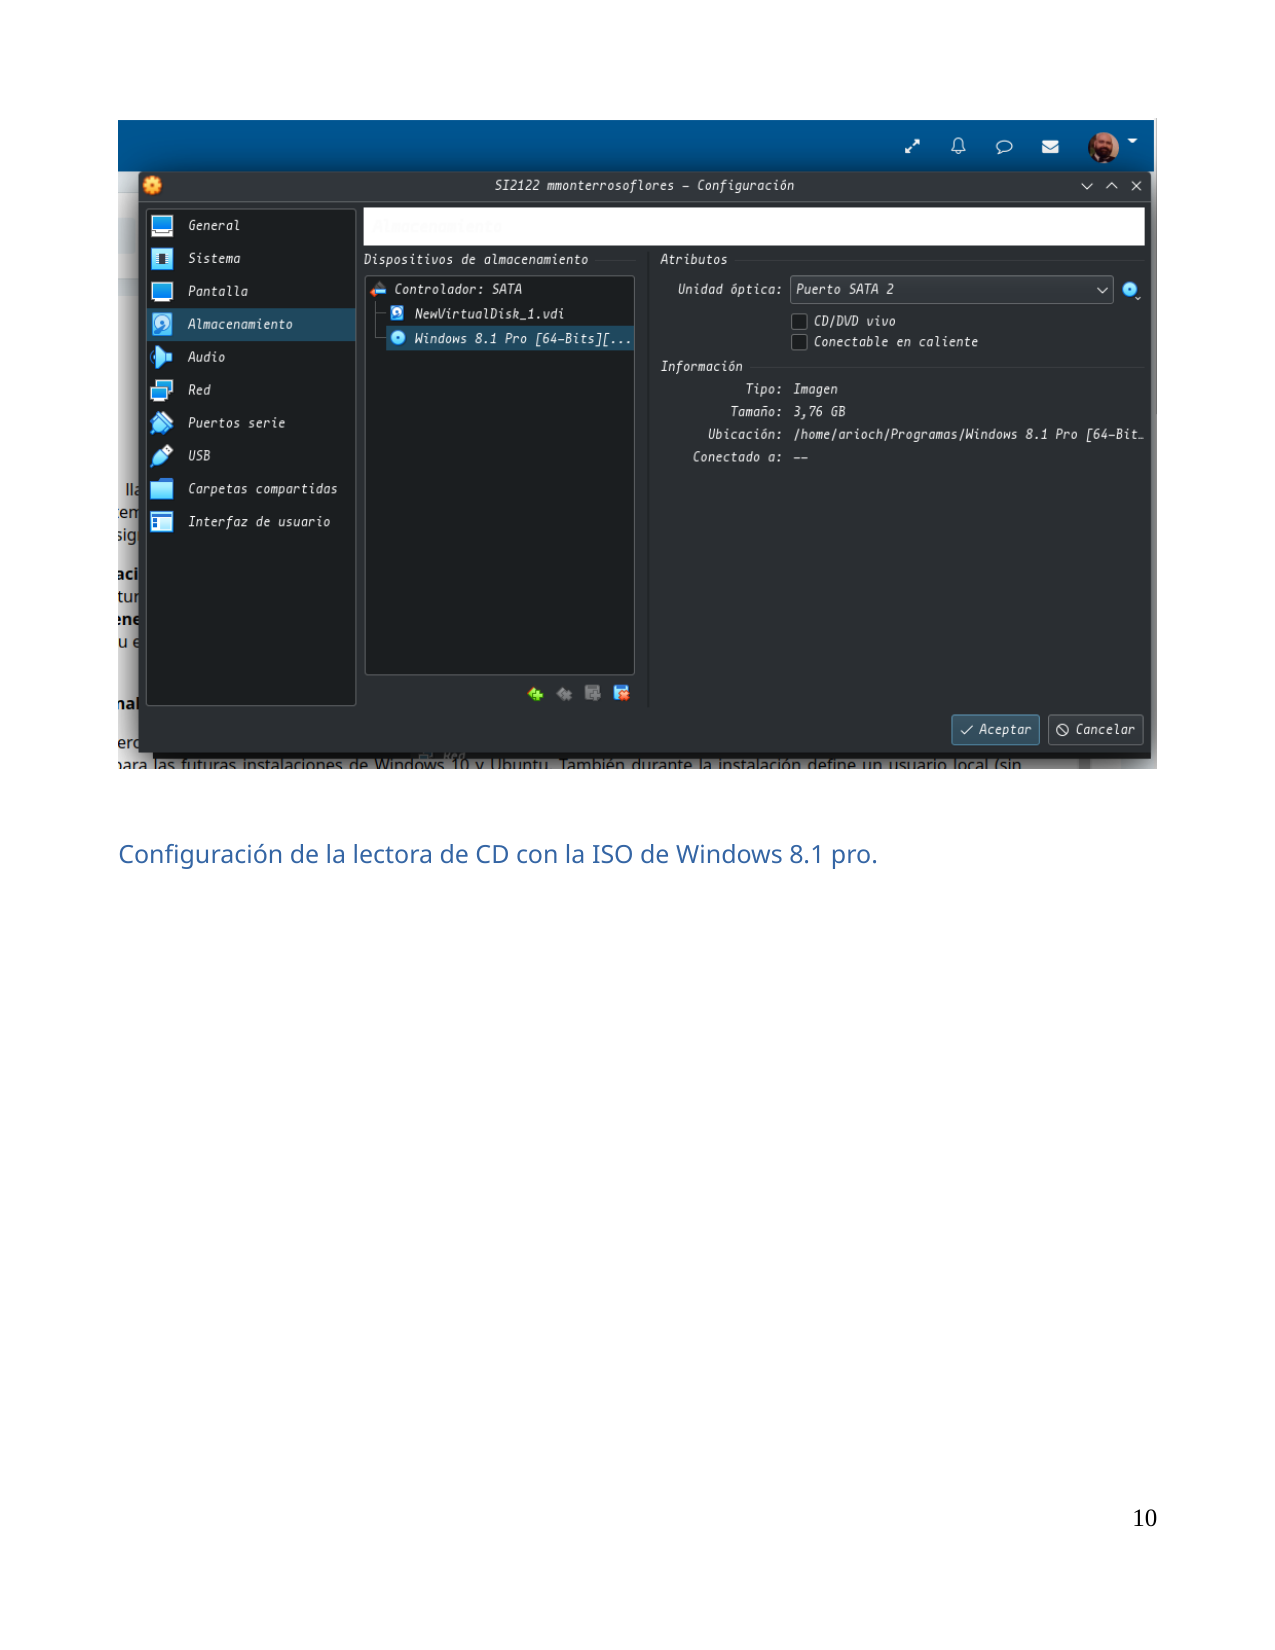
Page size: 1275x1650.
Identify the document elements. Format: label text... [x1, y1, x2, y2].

table_header [118, 769, 1157, 802]
picture [118, 118, 1157, 769]
text Configuración de la lectora de CD con la ISO de Windows 8.1 pro. [118, 837, 1157, 871]
